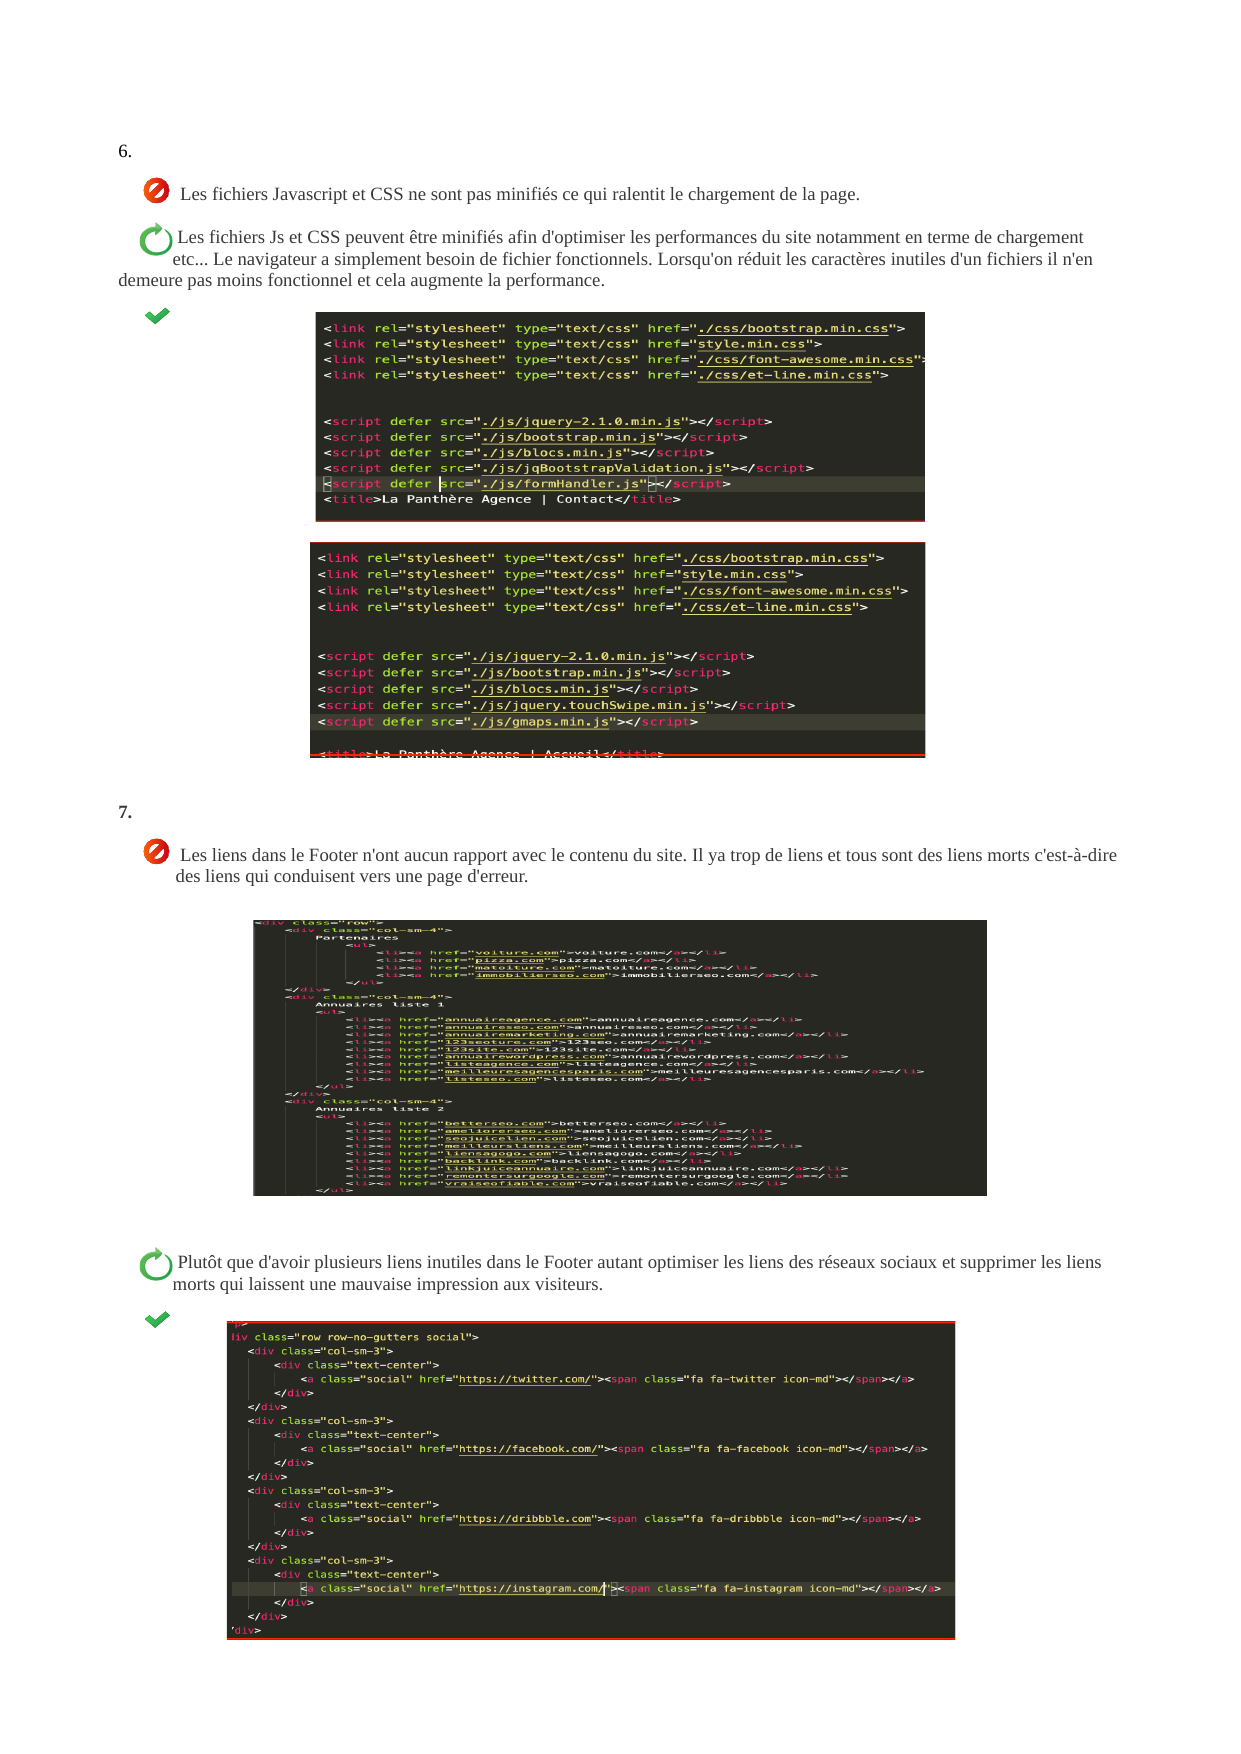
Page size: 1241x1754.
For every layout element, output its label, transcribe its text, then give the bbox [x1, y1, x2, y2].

picture [310, 542, 926, 758]
picture [253, 920, 987, 1196]
picture [315, 312, 925, 522]
picture [139, 1247, 173, 1281]
text Les fichiers Js et CSS peuvent être minifiés afin d'optimiser les performances du site notamment en terme de chargement etc... Le navigateur a simplement besoin de fichier fonctionnels. Lorsqu'on réduit les caractères inutiles d'un fichiers il n'en demeure pas moins fonctionnel et cela augmente la performance. [118, 226, 1122, 291]
text 6. [118, 140, 1122, 161]
text Les liens dans le Footer n'ont aucun rapport avec le contenu du site. Il ya trop de liens et tous sont des liens morts c'est-à-dire des liens qui conduisent vers une page d'erreur. [118, 844, 1122, 887]
text Plutôt que d'avoir plusieurs liens inutiles dans le Footer autant optimiser les liens des réseaux sociaux et supprimer les liens morts qui laissent une mauvaise impression aux visiteurs. [118, 1251, 1122, 1294]
text Les fichiers Javascript et CSS ne sont pas minifiés ce qui ralentit le chargement de la page. [158, 183, 1122, 204]
picture [139, 222, 173, 256]
picture [226, 1321, 956, 1640]
text 7. [118, 801, 1122, 822]
